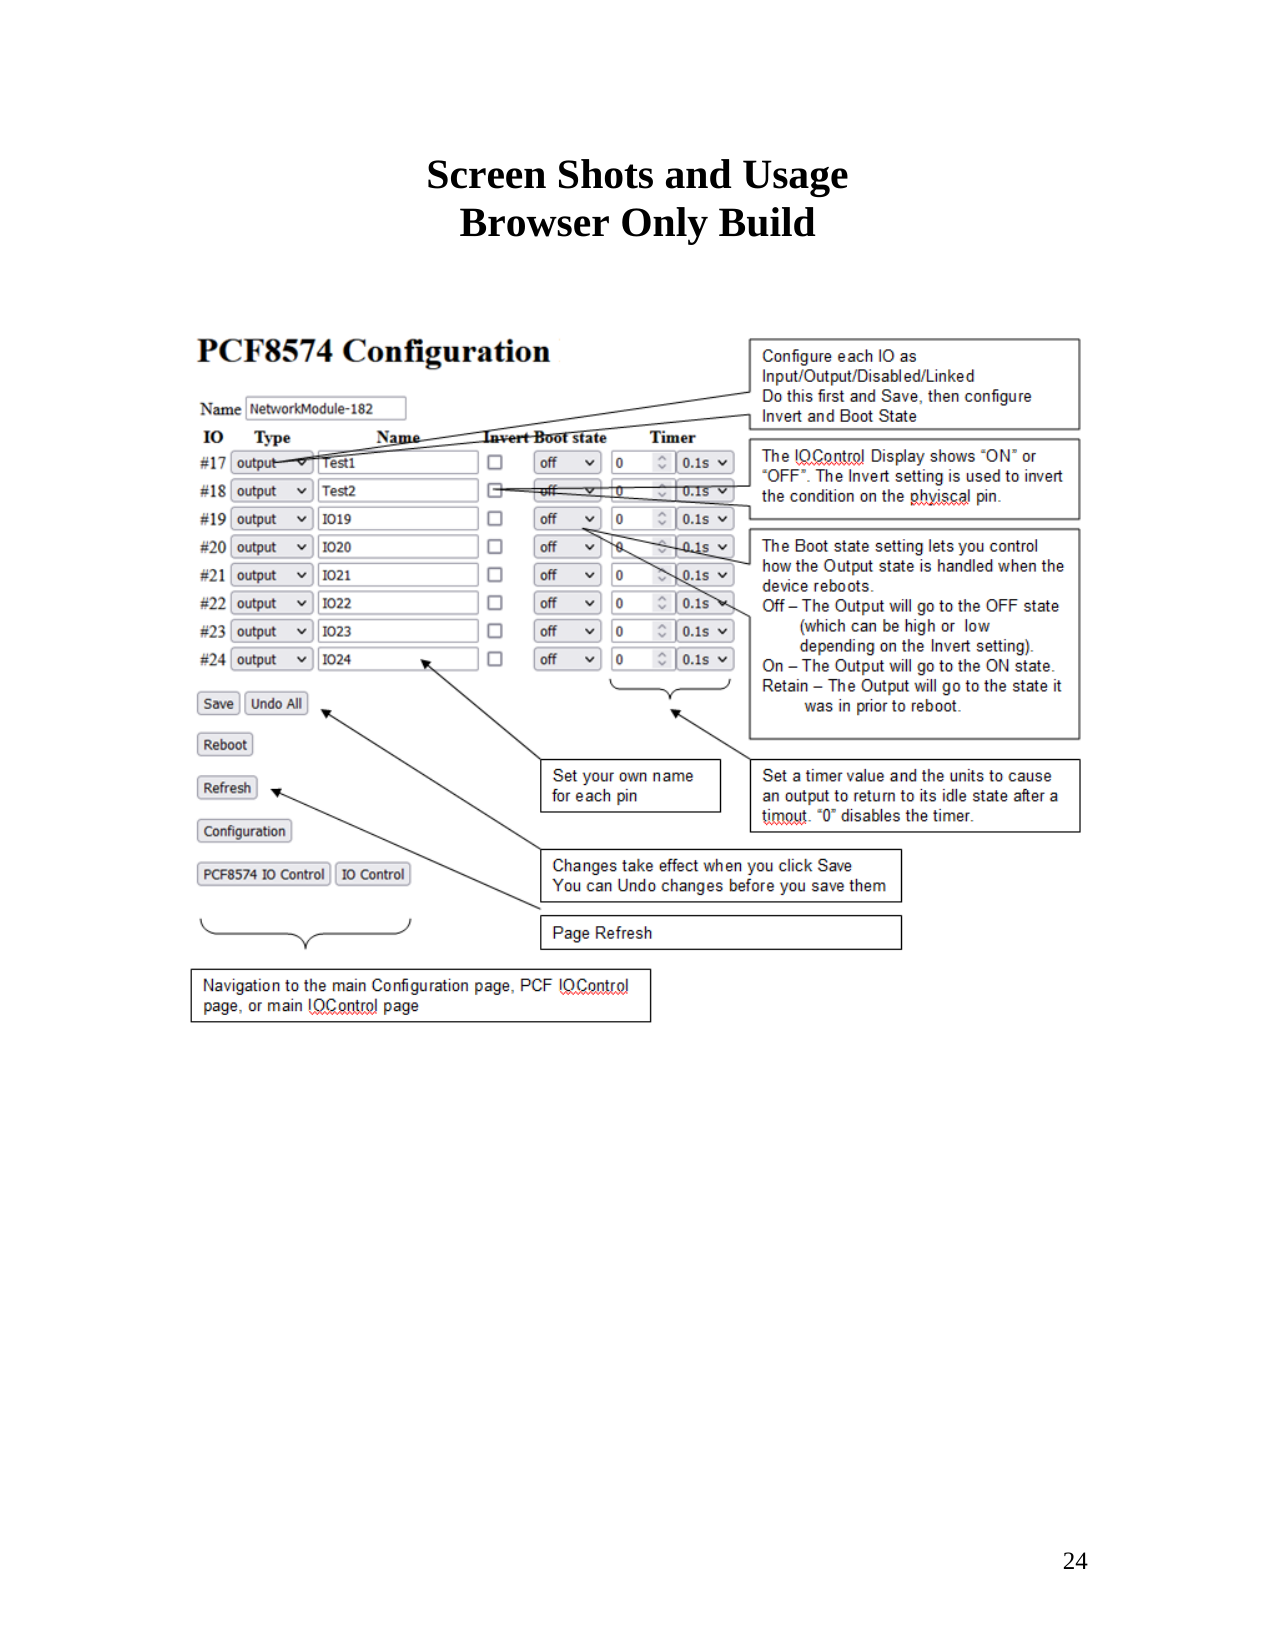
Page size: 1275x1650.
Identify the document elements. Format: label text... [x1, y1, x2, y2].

text Browser Only Build [187, 198, 1087, 246]
picture [187, 322, 1087, 1030]
text Screen Shots and Usage [187, 150, 1087, 198]
